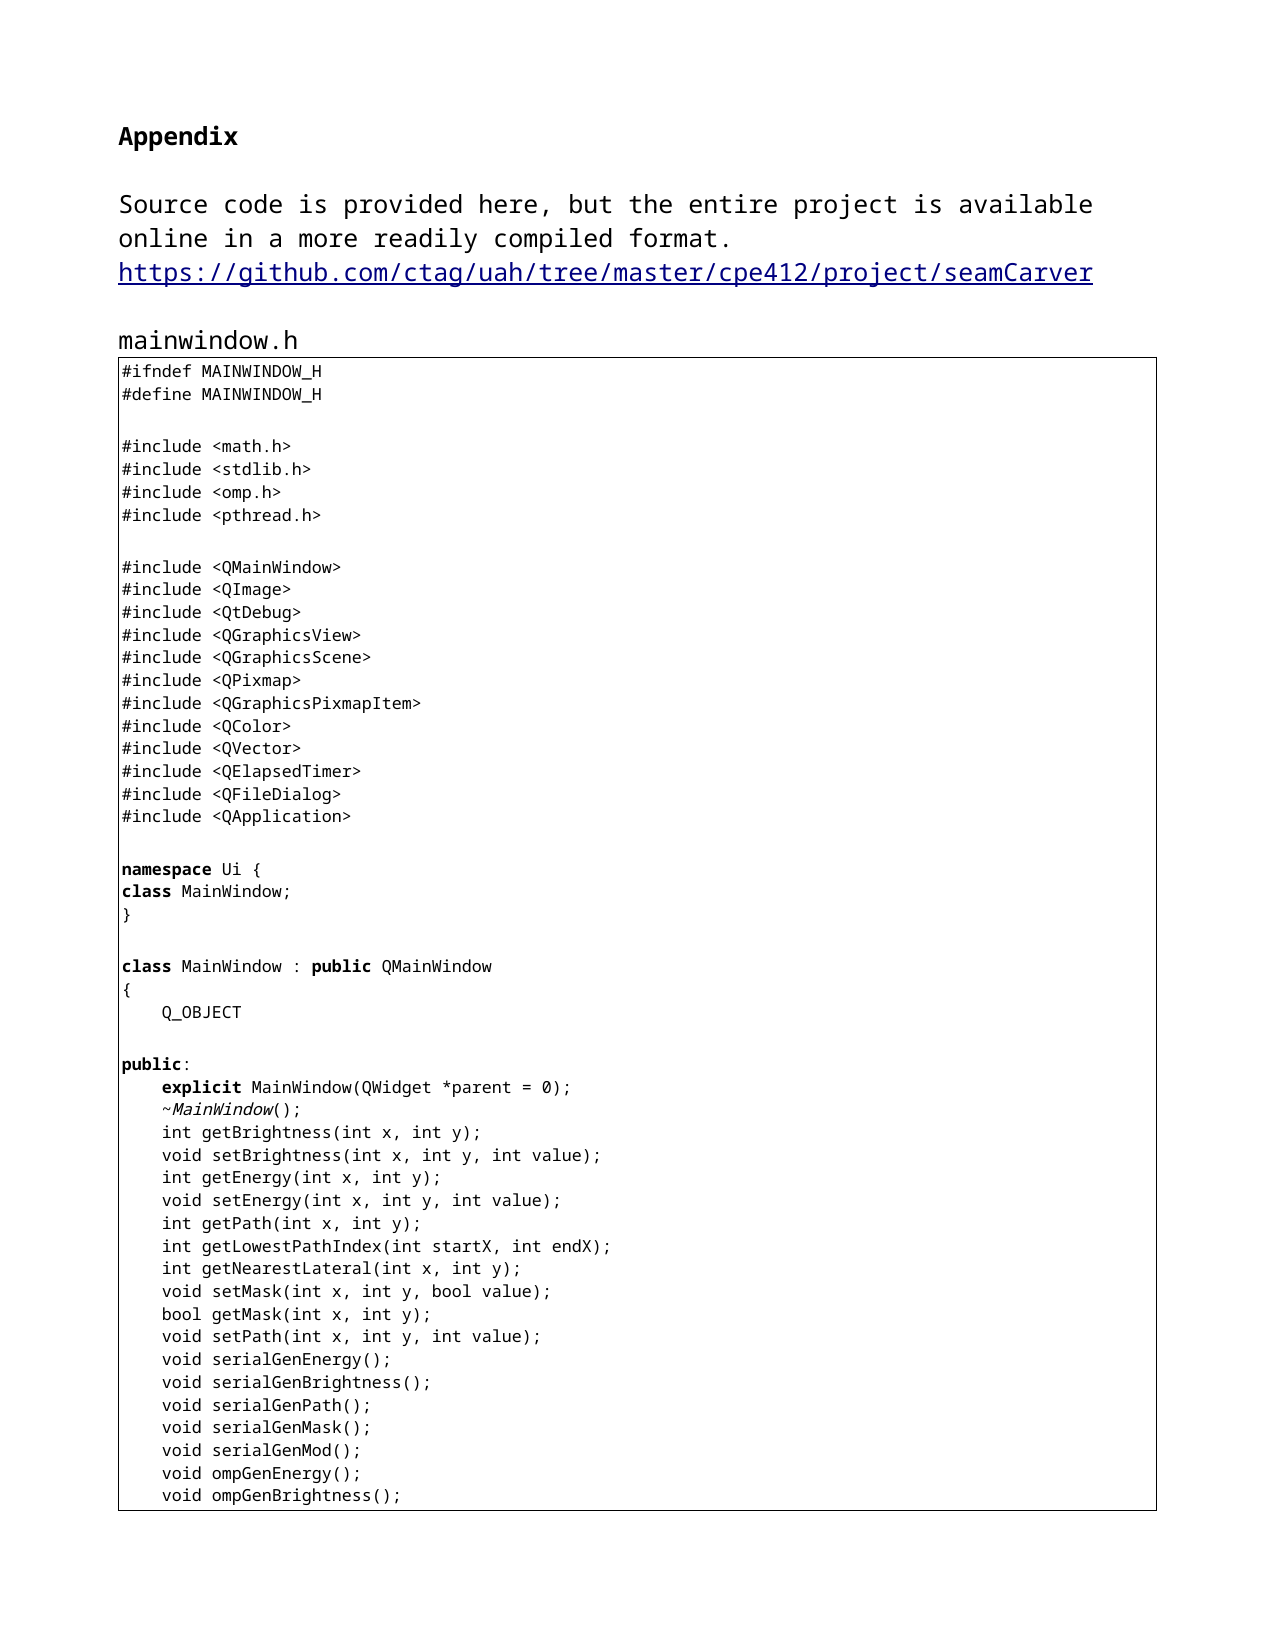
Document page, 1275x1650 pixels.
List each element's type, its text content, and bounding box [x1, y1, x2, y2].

text #include <QPixmap> [119, 665, 1156, 688]
text mainwindow.h [118, 322, 1157, 357]
text void setBrightness(int x, int y, int value); [119, 1140, 1156, 1162]
text #include <QColor> [119, 711, 1156, 733]
text public: [119, 1049, 1156, 1072]
text class MainWindow; [119, 876, 1156, 899]
text #include <QImage> [119, 574, 1156, 597]
text #define MAINWINDOW_H [119, 379, 1156, 406]
text namespace Ui { [119, 854, 1156, 876]
text void ompGenEnergy(); [119, 1458, 1156, 1480]
text void setEnergy(int x, int y, int value); [119, 1185, 1156, 1208]
text bool getMask(int x, int y); [119, 1299, 1156, 1321]
text void serialGenMask(); [119, 1412, 1156, 1435]
text #include <pthread.h> [119, 499, 1156, 526]
text int getNearestLateral(int x, int y); [119, 1253, 1156, 1276]
text #ifndef MAINWINDOW_H [119, 358, 1156, 379]
text #include <QtDebug> [119, 597, 1156, 620]
text #include <QFileDialog> [119, 779, 1156, 802]
text #include <QApplication> [119, 802, 1156, 828]
text int getBrightness(int x, int y); [119, 1117, 1156, 1140]
text int getPath(int x, int y); [119, 1208, 1156, 1231]
text void serialGenBrightness(); [119, 1367, 1156, 1389]
text #include <omp.h> [119, 477, 1156, 499]
text { [119, 974, 1156, 997]
text #include <stdlib.h> [119, 454, 1156, 477]
text int getEnergy(int x, int y); [119, 1162, 1156, 1185]
text #include <QGraphicsPixmapItem> [119, 688, 1156, 711]
text https://github.com/ctag/uah/tree/master/cpe412/project/seamCarver [118, 254, 1157, 288]
text #include <QElapsedTimer> [119, 756, 1156, 779]
text Appendix [118, 118, 1157, 152]
text Q_OBJECT [119, 997, 1156, 1023]
text void setPath(int x, int y, int value); [119, 1321, 1156, 1344]
text #include <QGraphicsView> [119, 620, 1156, 643]
text void serialGenMod(); [119, 1435, 1156, 1458]
text void serialGenPath(); [119, 1389, 1156, 1412]
text #include <QMainWindow> [119, 552, 1156, 574]
text void setMask(int x, int y, bool value); [119, 1276, 1156, 1299]
text void serialGenEnergy(); [119, 1344, 1156, 1367]
text int getLowestPathIndex(int startX, int endX); [119, 1231, 1156, 1253]
text } [119, 899, 1156, 925]
text Source code is provided here, but the entire project is available online in a more readily compiled format. [118, 186, 1157, 254]
text void ompGenBrightness(); [119, 1480, 1156, 1510]
text #include <QGraphicsScene> [119, 643, 1156, 665]
text #include <QVector> [119, 733, 1156, 756]
text class MainWindow : public QMainWindow [119, 951, 1156, 974]
text #include <math.h> [119, 431, 1156, 454]
text explicit MainWindow(QWidget *parent = 0); [119, 1072, 1156, 1094]
text ~MainWindow(); [119, 1094, 1156, 1117]
